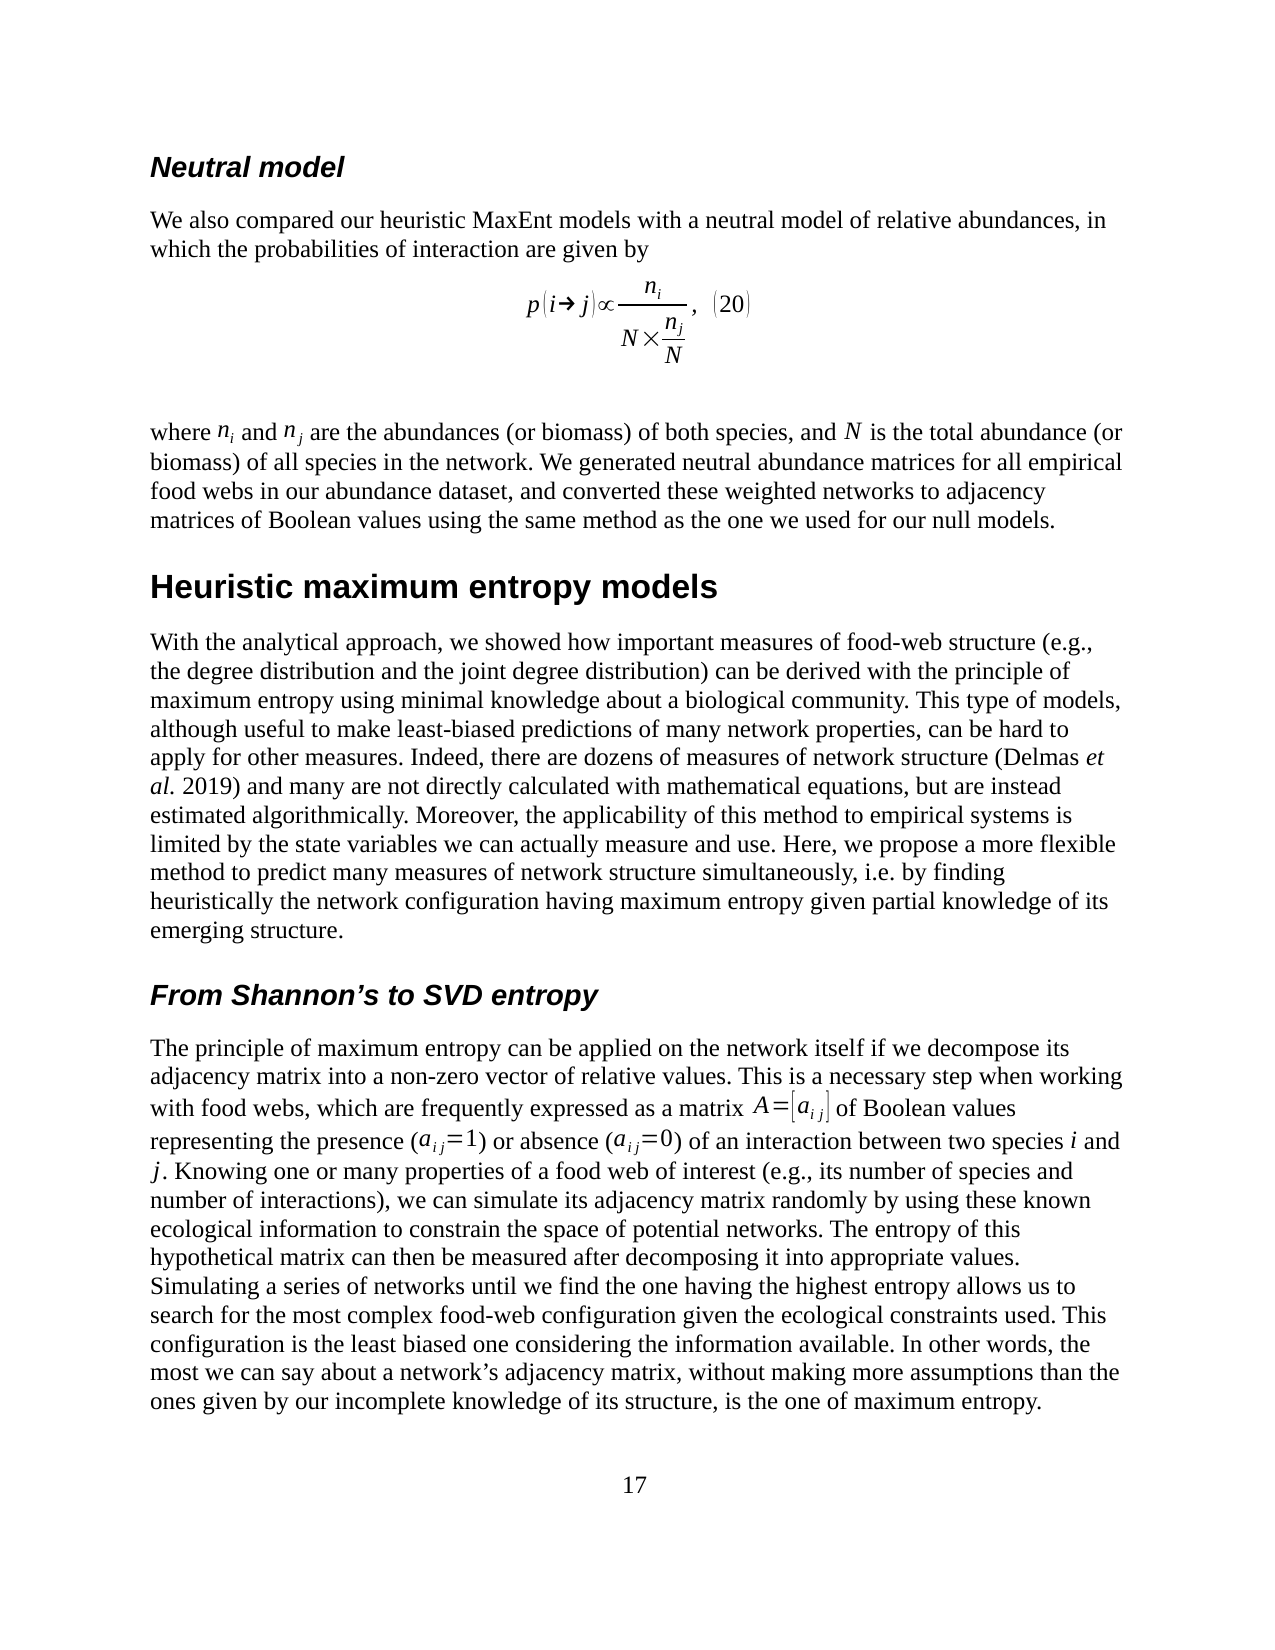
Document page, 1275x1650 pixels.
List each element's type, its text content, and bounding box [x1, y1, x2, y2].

subtitle From Shannon’s to SVD entropy [150, 978, 1125, 1011]
text With the analytical approach, we showed how important measures of food-web structure (e.g., the degree distribution and the joint degree distribution) can be derived with the principle of maximum entropy using minimal knowledge about a biological community. This type of models, although useful to make least-biased predictions of many network properties, can be hard to apply for other measures. Indeed, there are dozens of measures of network structure (Delmas et al. 2019) and many are not directly calculated with mathematical equations, but are instead estimated algorithmically. Moreover, the applicability of this method to empirical systems is limited by the state variables we can actually measure and use. Here, we propose a more flexible method to predict many measures of network structure simultaneously, i.e. by finding heuristically the network configuration having maximum entropy given partial knowledge of its emerging structure. [150, 627, 1125, 944]
subtitle Heuristic maximum entropy models [150, 567, 1125, 606]
subtitle Neutral model [150, 150, 1125, 183]
text The principle of maximum entropy can be applied on the network itself if we decompose its adjacency matrix into a non-zero vector of relative values. This is a necessary step when working with food webs, which are frequently expressed as a matrix of Boolean values representing the presence () or absence () of an interaction between two species and . Knowing one or many properties of a food web of interest (e.g., its number of species and number of interactions), we can simulate its adjacency matrix randomly by using these known ecological information to constrain the space of potential networks. The entropy of this hypothetical matrix can then be measured after decomposing it into appropriate values. Simulating a series of networks until we find the one having the highest entropy allows us to search for the most complex food-web configuration given the ecological constraints used. This configuration is the least biased one considering the information available. In other words, the most we can say about a network’s adjacency matrix, without making more assumptions than the ones given by our incomplete knowledge of its structure, is the one of maximum entropy. [150, 1033, 1125, 1415]
text We also compared our heuristic MaxEnt models with a neutral model of relative abundances, in which the probabilities of interaction are given by [150, 205, 1125, 262]
text where and are the abundances (or biomass) of both species, and is the total abundance (or biomass) of all species in the network. We generated neutral abundance matrices for all empirical food webs in our abundance dataset, and converted these weighted networks to adjacency matrices of Boolean values using the same method as the one we used for our null models. [150, 416, 1125, 533]
